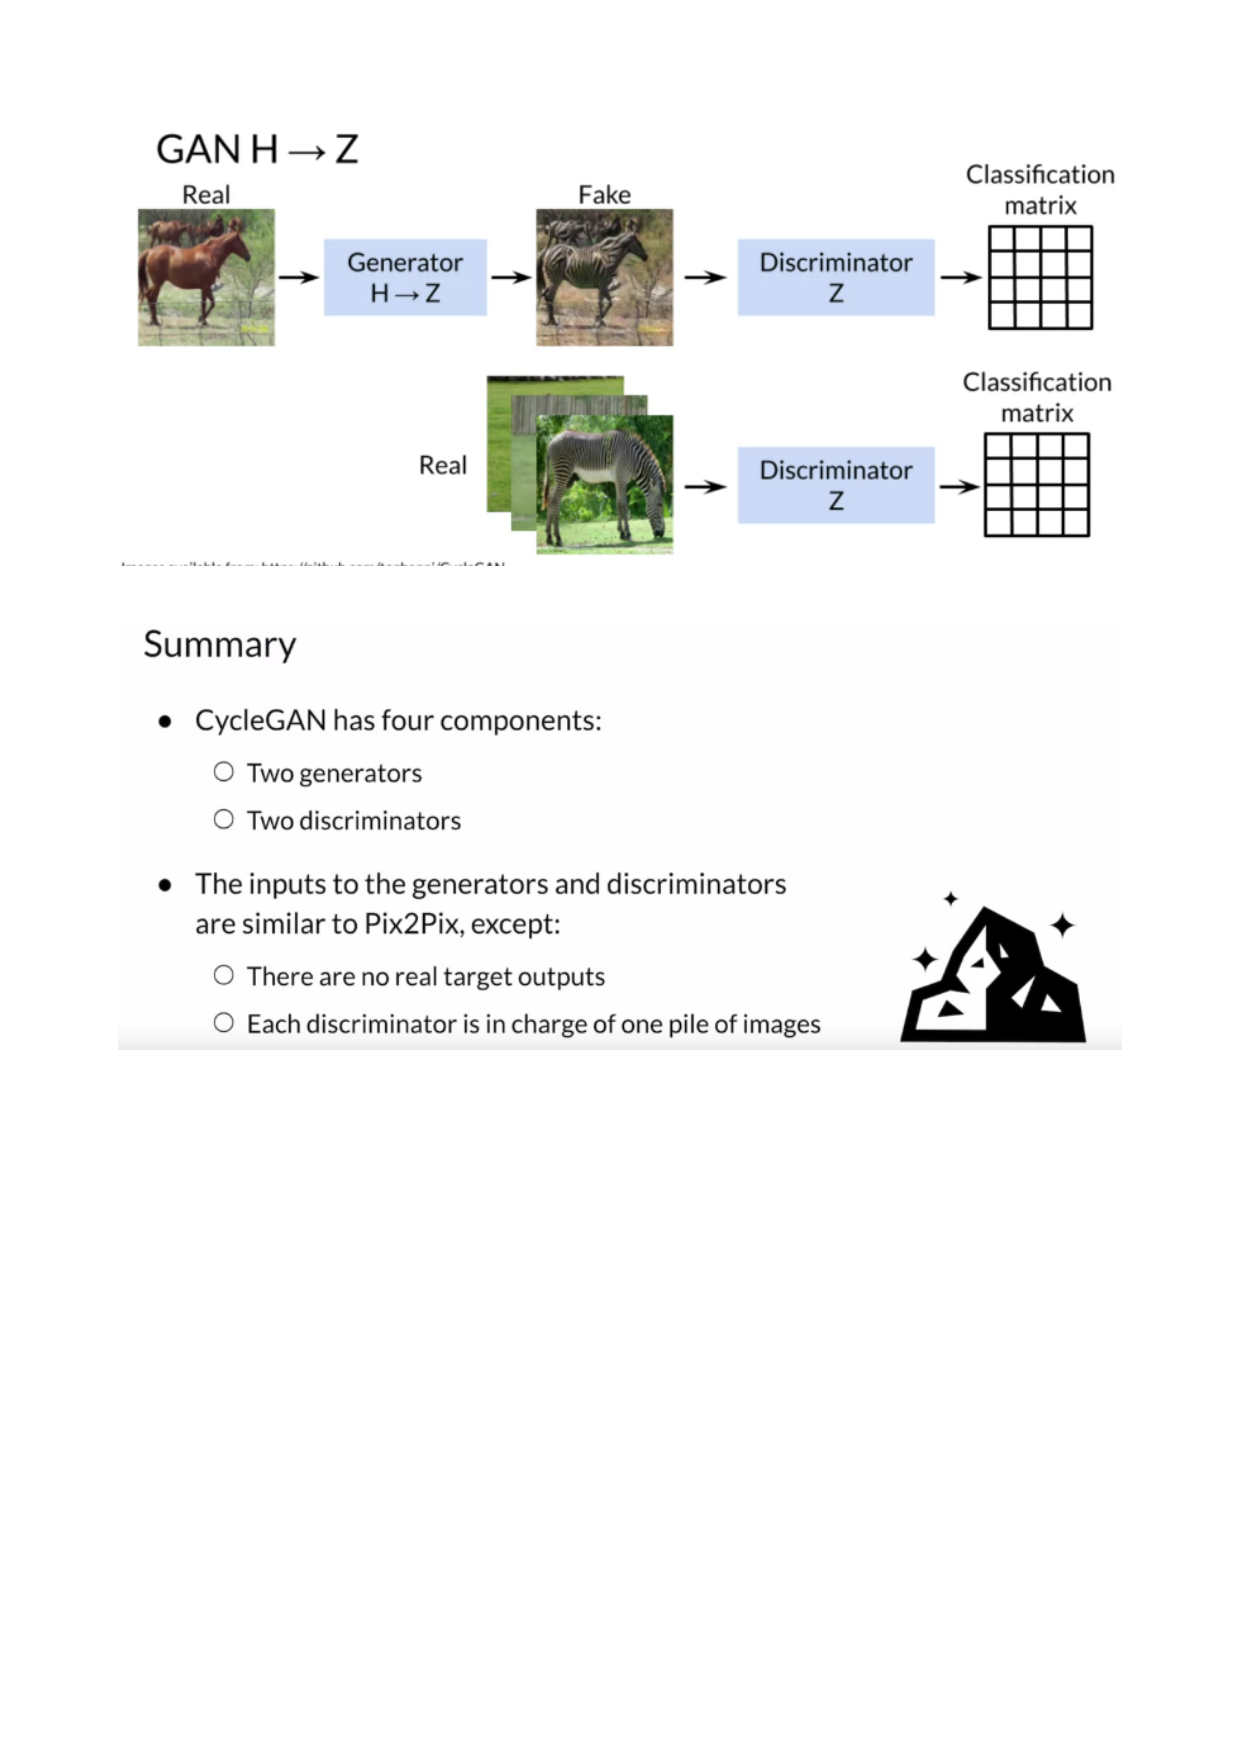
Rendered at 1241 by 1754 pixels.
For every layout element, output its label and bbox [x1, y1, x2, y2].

picture [118, 623, 1123, 1050]
picture [118, 118, 1123, 566]
